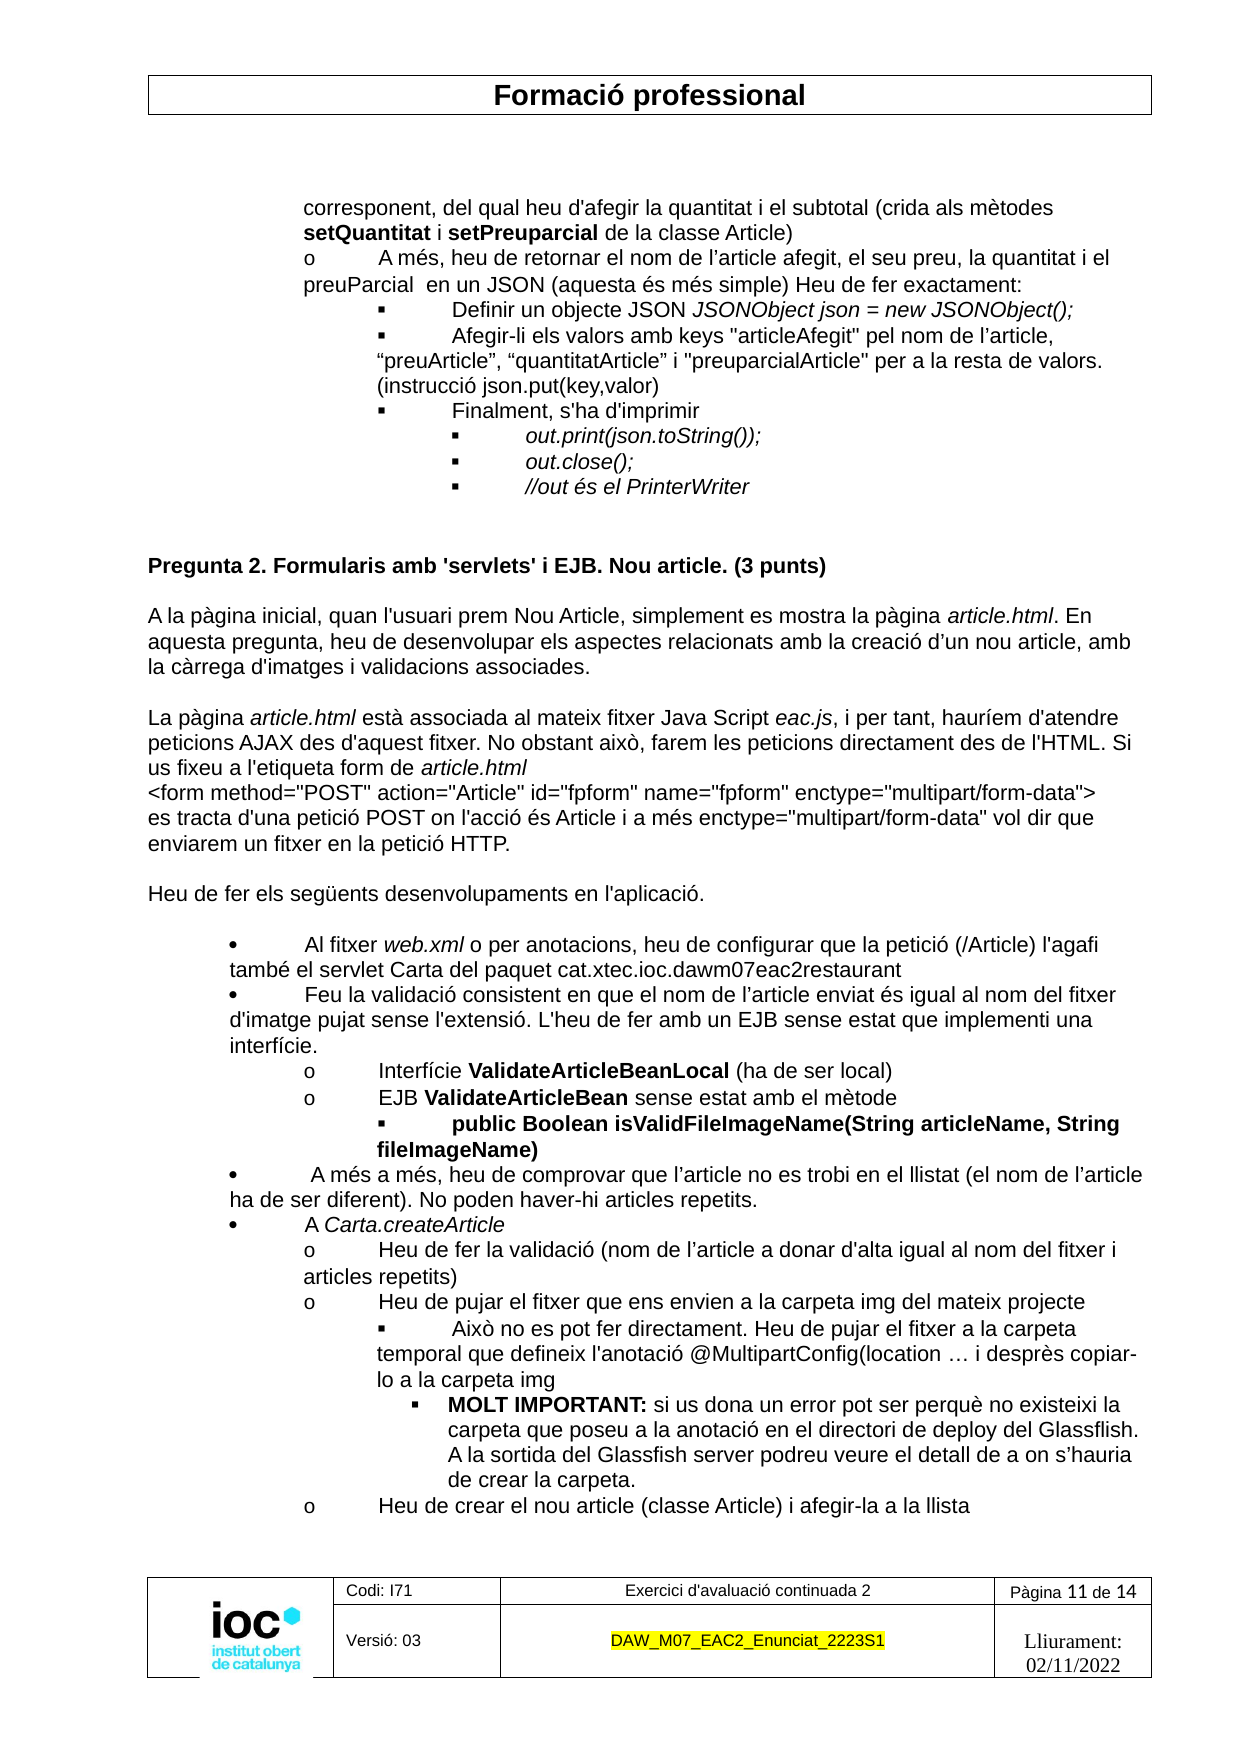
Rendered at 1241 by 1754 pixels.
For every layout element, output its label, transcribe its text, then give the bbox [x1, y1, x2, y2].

list EJB ValidateArticleBean sense estat amb el mètode [303, 1084, 1152, 1111]
list Interfície ValidateArticleBeanLocal (ha de ser local) [303, 1058, 1152, 1084]
text Pregunta 2. Formularis amb 'servlets' i EJB. Nou article. (3 punts) [148, 553, 1152, 578]
list //out és el PrinterWriter [450, 474, 1152, 499]
list Heu de fer la validació (nom de l’article a donar d'alta igual al nom del fitxer i articles repetits) [303, 1237, 1152, 1289]
text Heu de fer els següents desenvolupaments en l'aplicació. [148, 881, 1152, 906]
list MOLT IMPORTANT: si us dona un error pot ser perquè no existeixi la carpeta que poseu a la anotació en el directori de deploy del Glassflish. A la sortida del Glassfish server podreu veure el detall de a on s’hauria de crear la carpeta. [410, 1392, 1152, 1492]
list Heu de pujar el fitxer que ens envien a la carpeta img del mateix projecte [303, 1289, 1152, 1316]
list public Boolean isValidFileImageName(String articleName, String fileImageName) [377, 1111, 1152, 1162]
list corresponent, del qual heu d'afegir la quantitat i el subtotal (crida als mètodes setQuantitat i setPreuparcial de la classe Article) [303, 195, 1152, 245]
list out.close(); [450, 448, 1152, 474]
list Al fitxer web.xml o per anotacions, heu de configurar que la petició (/Article) l'agafi també el servlet Carta del paquet cat.xtec.ioc.dawm07eac2restaurant [229, 932, 1152, 982]
list Feu la validació consistent en que el nom de l’article enviat és igual al nom del fitxer d'imatge pujat sense l'extensió. L'heu de fer amb un EJB sense estat que implementi una interfície. [229, 982, 1152, 1058]
list A més a més, heu de comprovar que l’article no es trobi en el llistat (el nom de l’article ha de ser diferent). No poden haver-hi articles repetits. [229, 1162, 1152, 1212]
text La pàgina article.html està associada al mateix fitxer Java Script eac.js, i per tant, hauríem d'atendre peticions AJAX des d'aquest fitxer. No obstant això, farem les peticions directament des de l'HTML. Si us fixeu a l'etiqueta form de article.html [148, 704, 1152, 780]
text A la pàgina inicial, quan l'usuari prem Nou Article, simplement es mostra la pàgina article.html. En aquesta pregunta, heu de desenvolupar els aspectes relacionats amb la creació d’un nou article, amb la càrrega d'imatges i validacions associades. [148, 603, 1152, 679]
list Heu de crear el nou article (classe Article) i afegir-la a la llista [303, 1492, 1152, 1519]
text <form method="POST" action="Article" id="fpform" name="fpform" enctype="multipart/form-data"> [148, 780, 1152, 805]
text es tracta d'una petició POST on l'acció és Article i a més enctype="multipart/form-data" vol dir que enviarem un fitxer en la petició HTTP. [148, 805, 1152, 856]
list Finalment, s'ha d'imprimir [377, 398, 1152, 423]
list A més, heu de retornar el nom de l’article afegit, el seu preu, la quantitat i el preuParcial en un JSON (aquesta és més simple) Heu de fer exactament: [303, 245, 1152, 297]
list Això no es pot fer directament. Heu de pujar el fitxer a la carpeta temporal que defineix l'anotació @MultipartConfig(location … i desprès copiar-lo a la carpeta img [377, 1316, 1152, 1392]
list Afegir-li els valors amb keys "articleAfegit" pel nom de l’article, “preuArticle”, “quantitatArticle” i "preuparcialArticle" per a la resta de valors. (instrucció json.put(key,valor) [377, 322, 1152, 398]
list out.print(json.toString()); [450, 423, 1152, 448]
list Definir un objecte JSON JSONObject json = new JSONObject(); [377, 297, 1152, 322]
list A Carta.createArticle [229, 1212, 1152, 1237]
